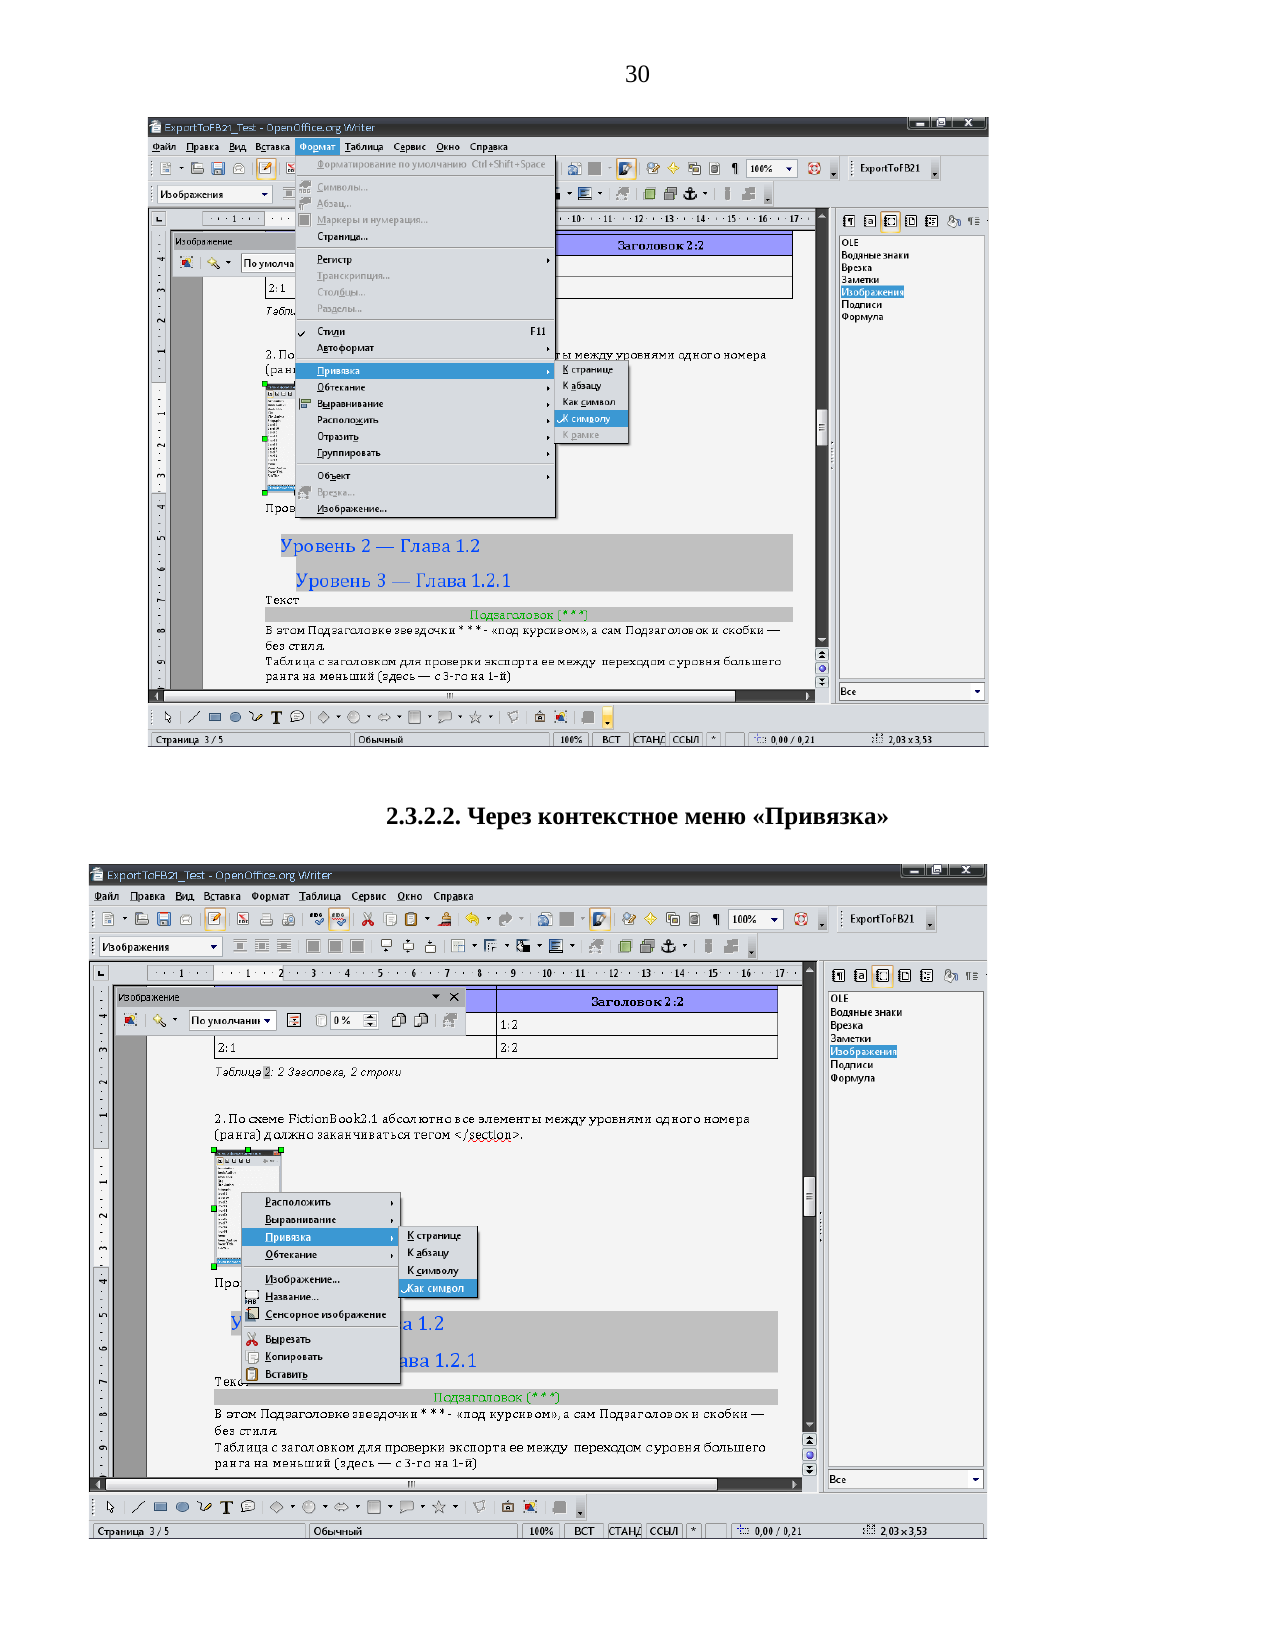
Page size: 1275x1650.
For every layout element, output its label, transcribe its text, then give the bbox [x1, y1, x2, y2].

picture [147, 117, 989, 747]
picture [88, 864, 988, 1539]
subtitle 2.3.2.2. Через контекстное меню «Привязка» [89, 801, 1186, 829]
